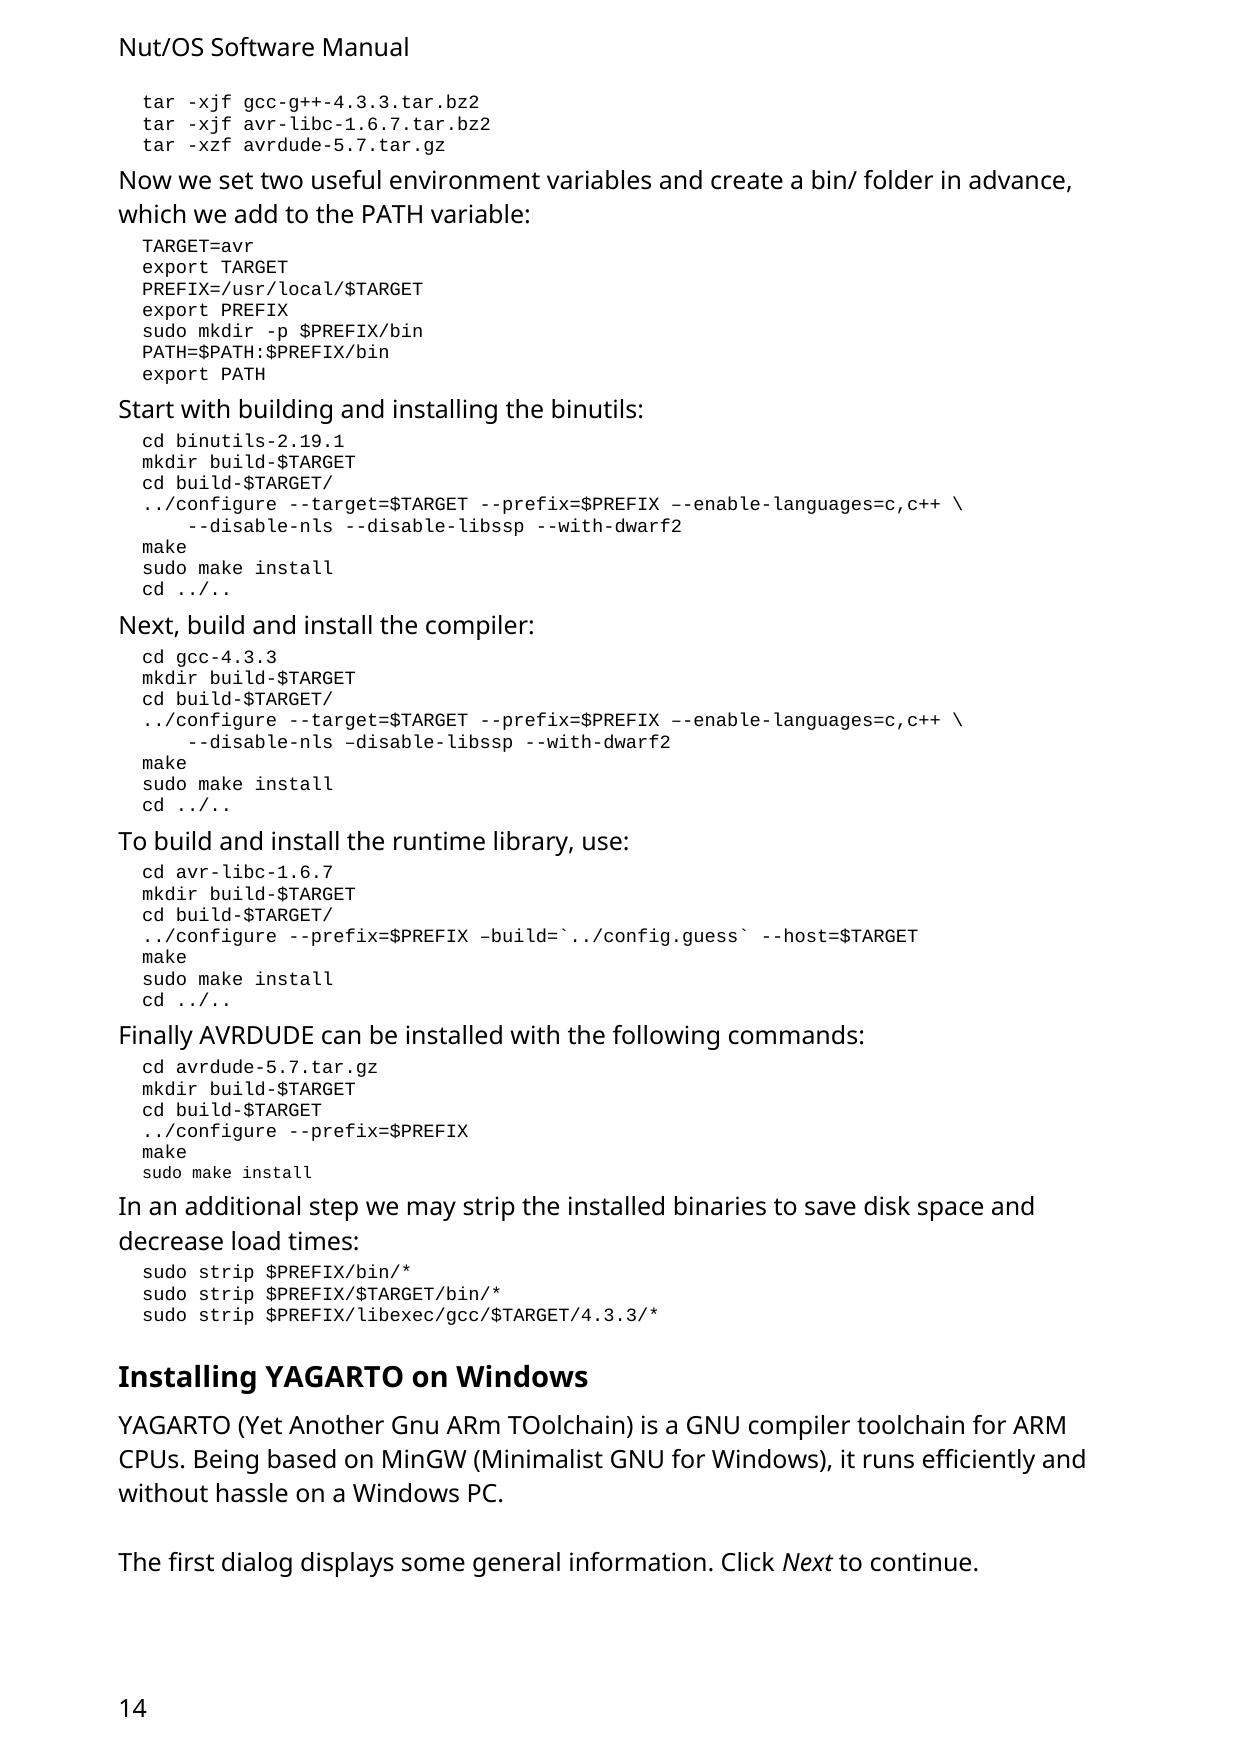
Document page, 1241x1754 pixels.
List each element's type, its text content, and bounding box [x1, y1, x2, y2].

text export PATH [142, 364, 1122, 386]
text make [142, 948, 1122, 969]
text To build and install the runtime library, use: [118, 823, 1122, 857]
text TARGET=avr [142, 237, 1122, 258]
text ../configure --target=$TARGET --prefix=$PREFIX –-enable-languages=c,c++ \ [142, 495, 1122, 516]
text sudo strip $PREFIX/bin/* [142, 1263, 1122, 1284]
text cd build-$TARGET/ [142, 906, 1122, 927]
text cd ../.. [142, 991, 1122, 1012]
text ../configure --target=$TARGET --prefix=$PREFIX –-enable-languages=c,c++ \ [142, 711, 1122, 732]
text cd ../.. [142, 580, 1122, 601]
text In an additional step we may strip the installed binaries to save disk space and decrease load times: [118, 1189, 1122, 1257]
text Next, build and install the compiler: [118, 607, 1122, 641]
text ../configure --prefix=$PREFIX –build=`../config.guess` --host=$TARGET [142, 927, 1122, 948]
text cd avrdude-5.7.tar.gz [142, 1058, 1122, 1079]
text cd build-$TARGET/ [142, 690, 1122, 711]
text PATH=$PATH:$PREFIX/bin [142, 343, 1122, 364]
text mkdir build-$TARGET [142, 453, 1122, 474]
text tar -xjf avr-libc-1.6.7.tar.bz2 [142, 114, 1122, 136]
text make [142, 1143, 1122, 1164]
text sudo make install [142, 969, 1122, 991]
text Now we set two useful environment variables and create a bin/ folder in advance, which we add to the PATH variable: [118, 163, 1122, 231]
text PREFIX=/usr/local/$TARGET [142, 279, 1122, 301]
text tar -xzf avrdude-5.7.tar.gz [142, 136, 1122, 157]
text cd avr-libc-1.6.7 [142, 863, 1122, 884]
text sudo mkdir -p $PREFIX/bin [142, 322, 1122, 343]
text cd ../.. [142, 796, 1122, 817]
text sudo make install [142, 559, 1122, 580]
text export TARGET [142, 258, 1122, 279]
text Finally AVRDUDE can be installed with the following commands: [118, 1018, 1122, 1052]
text export PREFIX [142, 301, 1122, 322]
text mkdir build-$TARGET [142, 669, 1122, 690]
text sudo strip $PREFIX/$TARGET/bin/* [142, 1284, 1122, 1306]
text sudo make install [142, 1164, 1122, 1183]
text make [142, 538, 1122, 559]
text ../configure --prefix=$PREFIX [142, 1122, 1122, 1143]
text YAGARTO (Yet Another Gnu ARm TOolchain) is a GNU compiler toolchain for ARM CPUs. Being based on MinGW (Minimalist GNU for Windows), it runs efficiently and without hassle on a Windows PC. The first dialog displays some general information. Click Next to continue. [118, 1408, 1122, 1578]
text mkdir build-$TARGET [142, 884, 1122, 906]
text mkdir build-$TARGET [142, 1079, 1122, 1101]
text --disable-nls –disable-libssp --with-dwarf2 [142, 732, 1122, 754]
text Start with building and installing the binutils: [118, 391, 1122, 426]
text sudo strip $PREFIX/libexec/gcc/$TARGET/4.3.3/* [142, 1306, 1122, 1327]
text sudo make install [142, 775, 1122, 796]
text --disable-nls --disable-libssp --with-dwarf2 [142, 516, 1122, 538]
text cd build-$TARGET/ [142, 474, 1122, 495]
text cd binutils-2.19.1 [142, 431, 1122, 453]
text cd build-$TARGET [142, 1101, 1122, 1122]
text make [142, 754, 1122, 775]
text cd gcc-4.3.3 [142, 647, 1122, 669]
text tar -xjf gcc-g++-4.3.3.tar.bz2 [142, 93, 1122, 114]
subtitle Installing YAGARTO on Windows [118, 1356, 1122, 1396]
